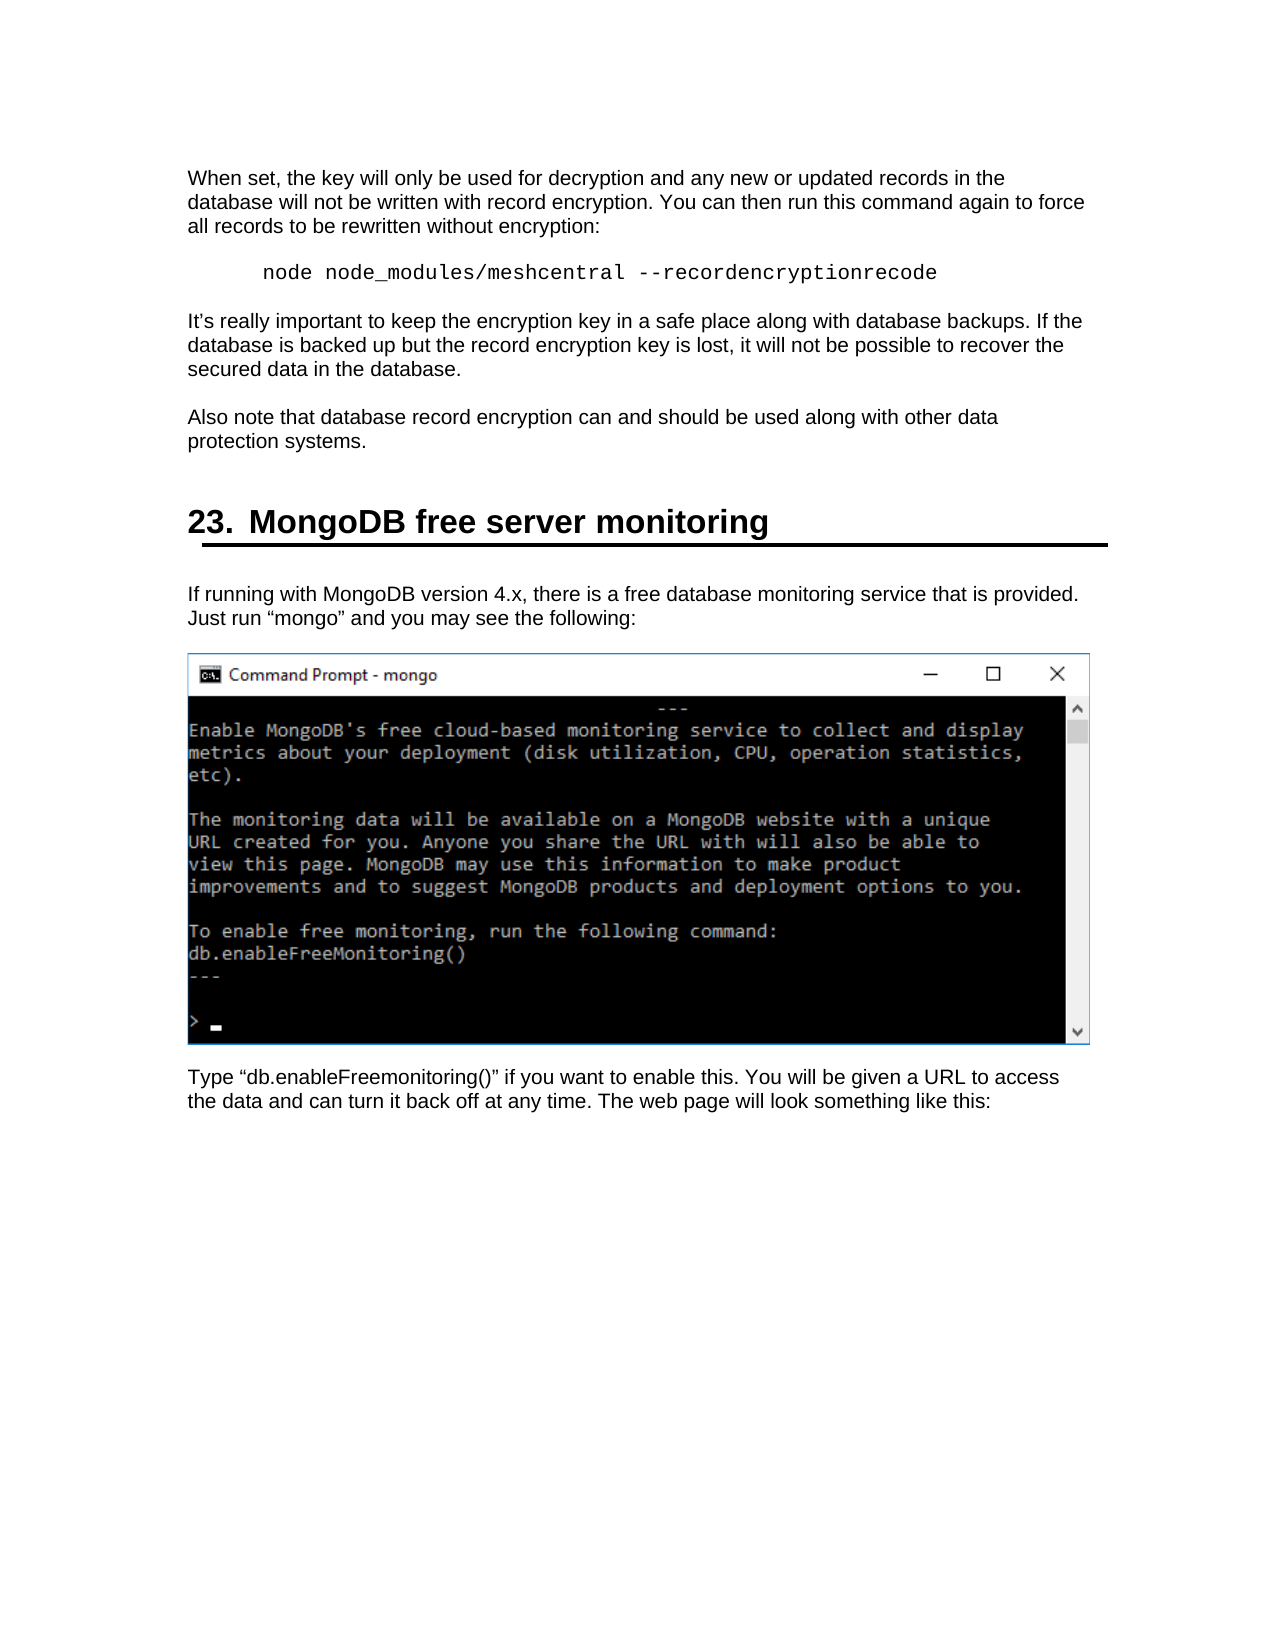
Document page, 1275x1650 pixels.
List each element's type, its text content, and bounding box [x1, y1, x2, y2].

text node node_modules/meshcentral --recordencryptionrecode [262, 262, 1179, 286]
subtitle MongoDB free server monitoring [187, 502, 1179, 540]
text Type “db.enableFreemonitoring()” if you want to enable this. You will be given a URL to access the data and can turn it back off at any time. The web page will look something like this: [187, 1045, 1083, 1113]
picture [187, 653, 1090, 1045]
text Also note that database record encryption can and should be used along with other data protection systems. [187, 405, 1002, 453]
text When set, the key will only be used for decryption and any new or updated records in the database will not be written with record encryption. You can then run this command again to force all records to be rewritten without encryption: [187, 166, 1088, 237]
text It’s really important to keep the encryption key in a safe place along with database backups. If the database is backed up but the record encryption key is lost, it will not be possible to recover the secured data in the database. [187, 309, 1092, 381]
text If running with MongoDB version 4.x, there is a free database monitoring service that is provided. Just run “mongo” and you may see the following: [187, 582, 1092, 630]
